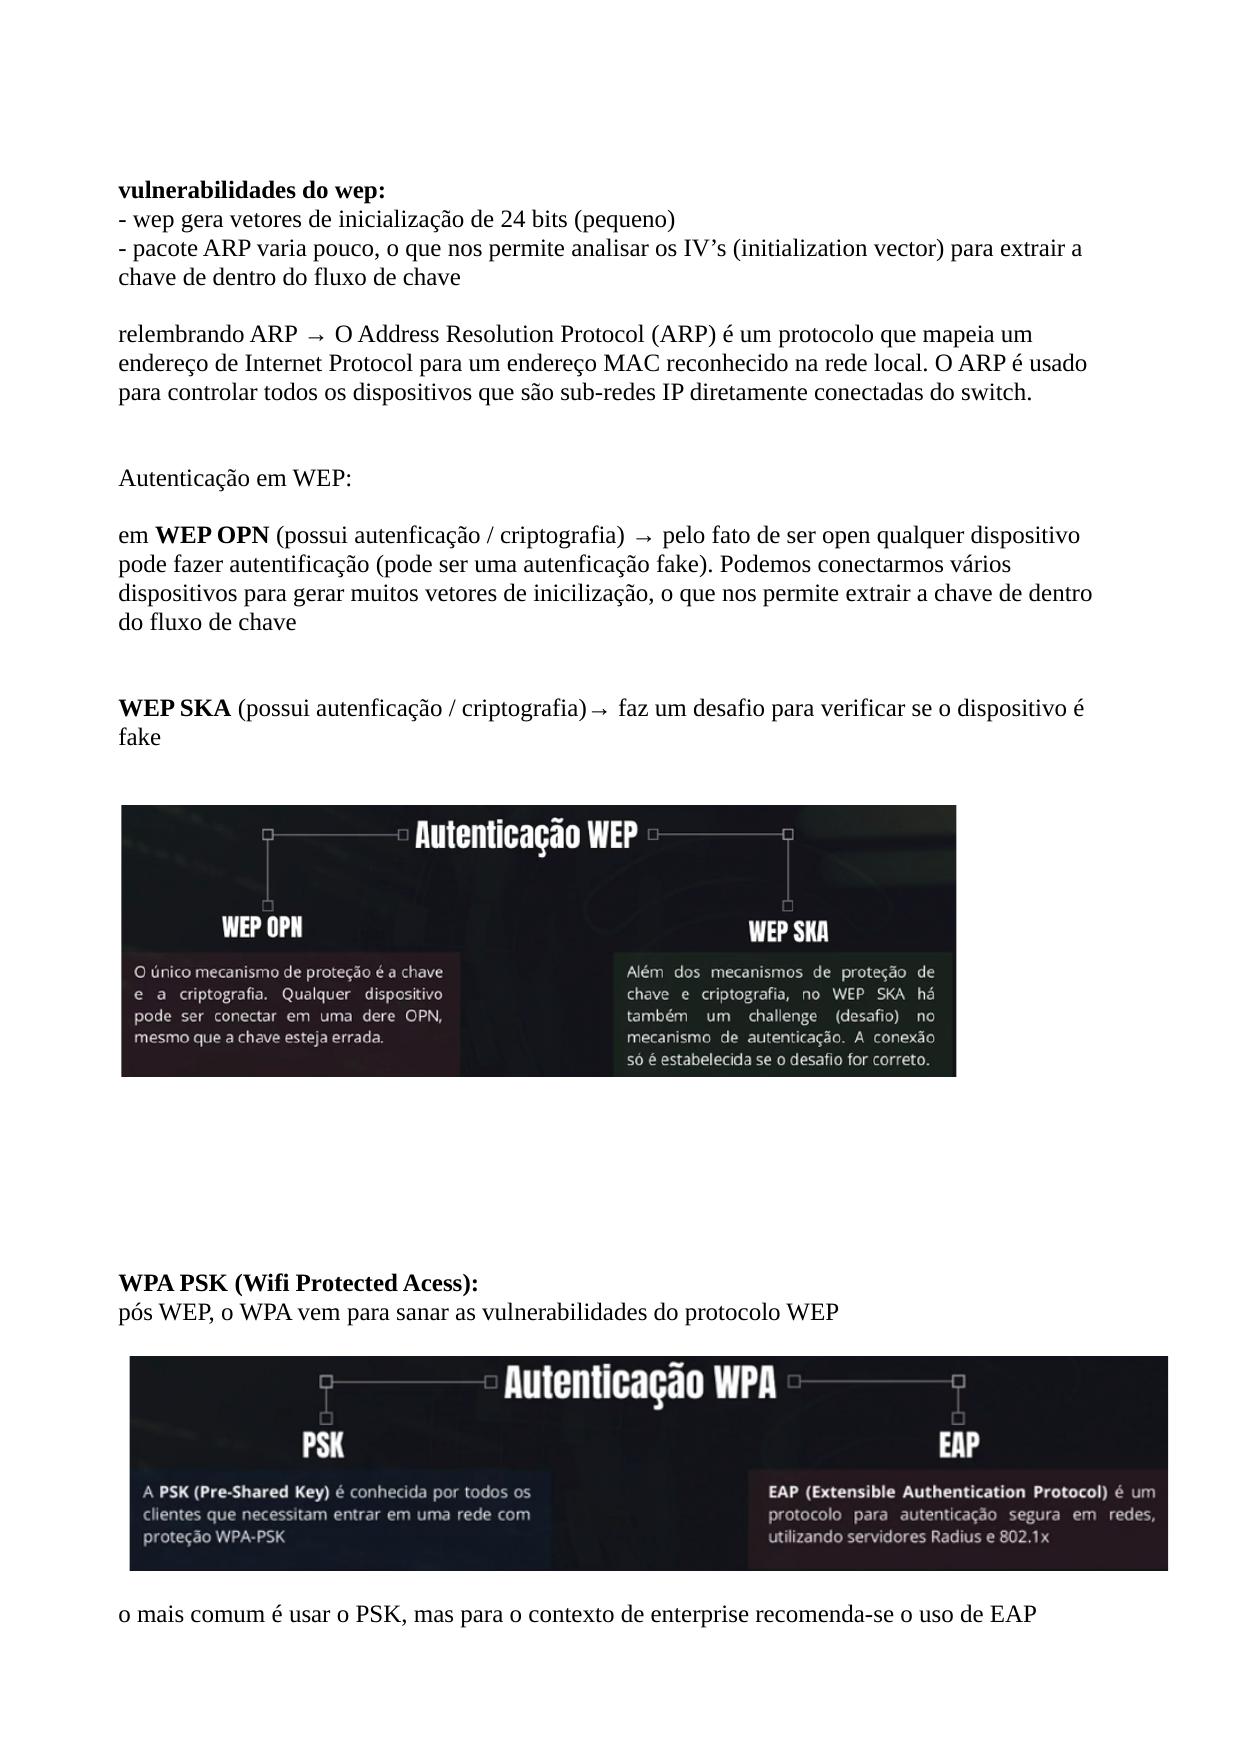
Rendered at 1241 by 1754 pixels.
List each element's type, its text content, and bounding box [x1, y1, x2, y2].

text WPA PSK (Wifi Protected Acess): [118, 1268, 1122, 1297]
picture [121, 805, 957, 1077]
text o mais comum é usar o PSK, mas para o contexto de enterprise recomenda-se o uso de EAP [118, 1599, 1122, 1628]
text WEP SKA (possui autenficação / criptografia)→ faz um desafio para verificar se o dispositivo é fake [118, 693, 1122, 751]
text relembrando ARP → O Address Resolution Protocol (ARP) é um protocolo que mapeia um endereço de Internet Protocol para um endereço MAC reconhecido na rede local. O ARP é usado para controlar todos os dispositivos que são sub-redes IP diretamente conectadas do switch. [118, 319, 1122, 406]
text Autenticação em WEP: [118, 463, 1122, 492]
text em WEP OPN (possui autenficação / criptografia) → pelo fato de ser open qualquer dispositivo pode fazer autentificação (pode ser uma autenficação fake). Podemos conectarmos vários dispositivos para gerar muitos vetores de inicilização, o que nos permite extrair a chave de dentro do fluxo de chave [118, 521, 1122, 636]
text pós WEP, o WPA vem para sanar as vulnerabilidades do protocolo WEP [118, 1297, 1122, 1326]
text - wep gera vetores de inicialização de 24 bits (pequeno) [118, 204, 1122, 233]
text - pacote ARP varia pouco, o que nos permite analisar os IV’s (initialization vector) para extrair a chave de dentro do fluxo de chave [118, 233, 1122, 291]
text vulnerabilidades do wep: [118, 176, 1122, 204]
picture [129, 1356, 1169, 1571]
